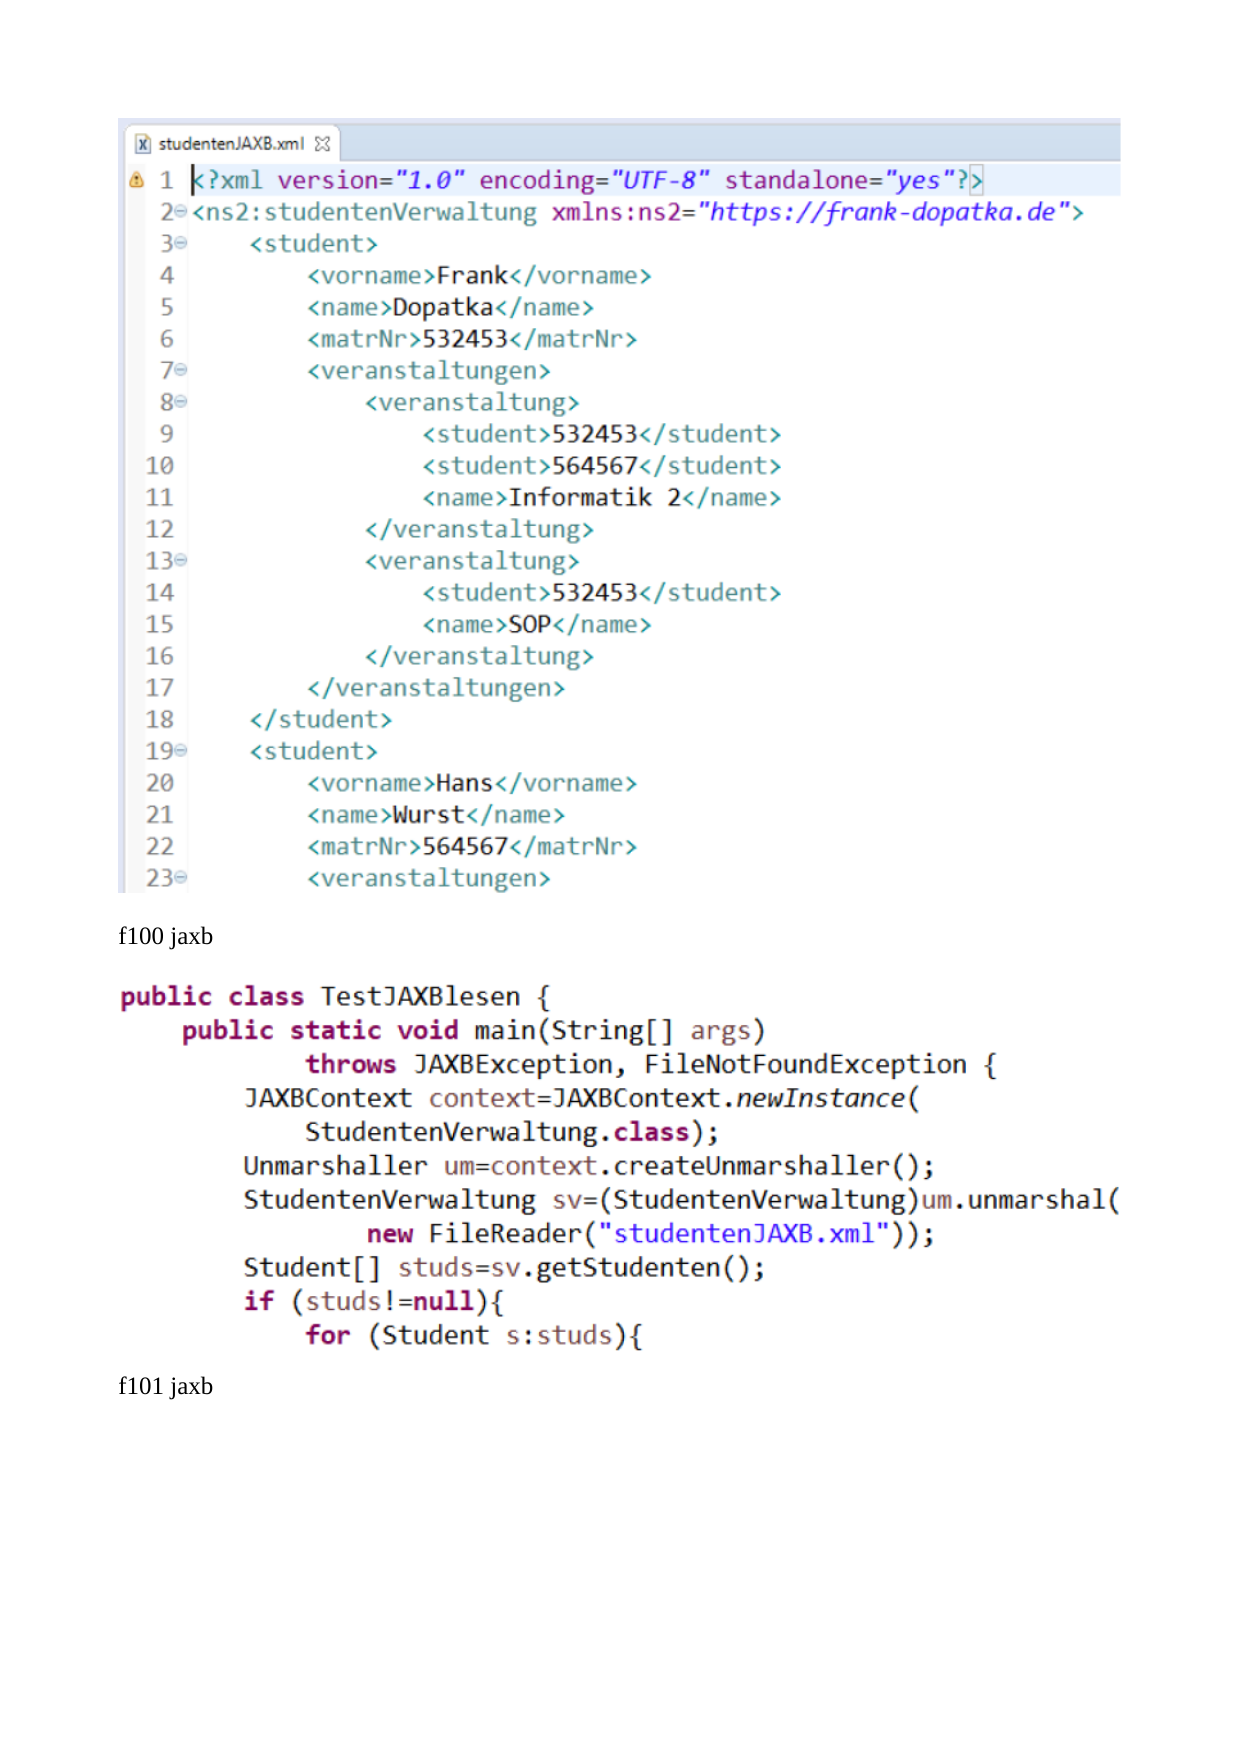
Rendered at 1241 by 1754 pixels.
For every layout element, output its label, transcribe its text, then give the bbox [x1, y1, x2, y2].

picture [118, 978, 1122, 1371]
text f100 jaxb [118, 921, 1122, 950]
text f101 jaxb [118, 1371, 1122, 1400]
picture [118, 118, 1122, 893]
